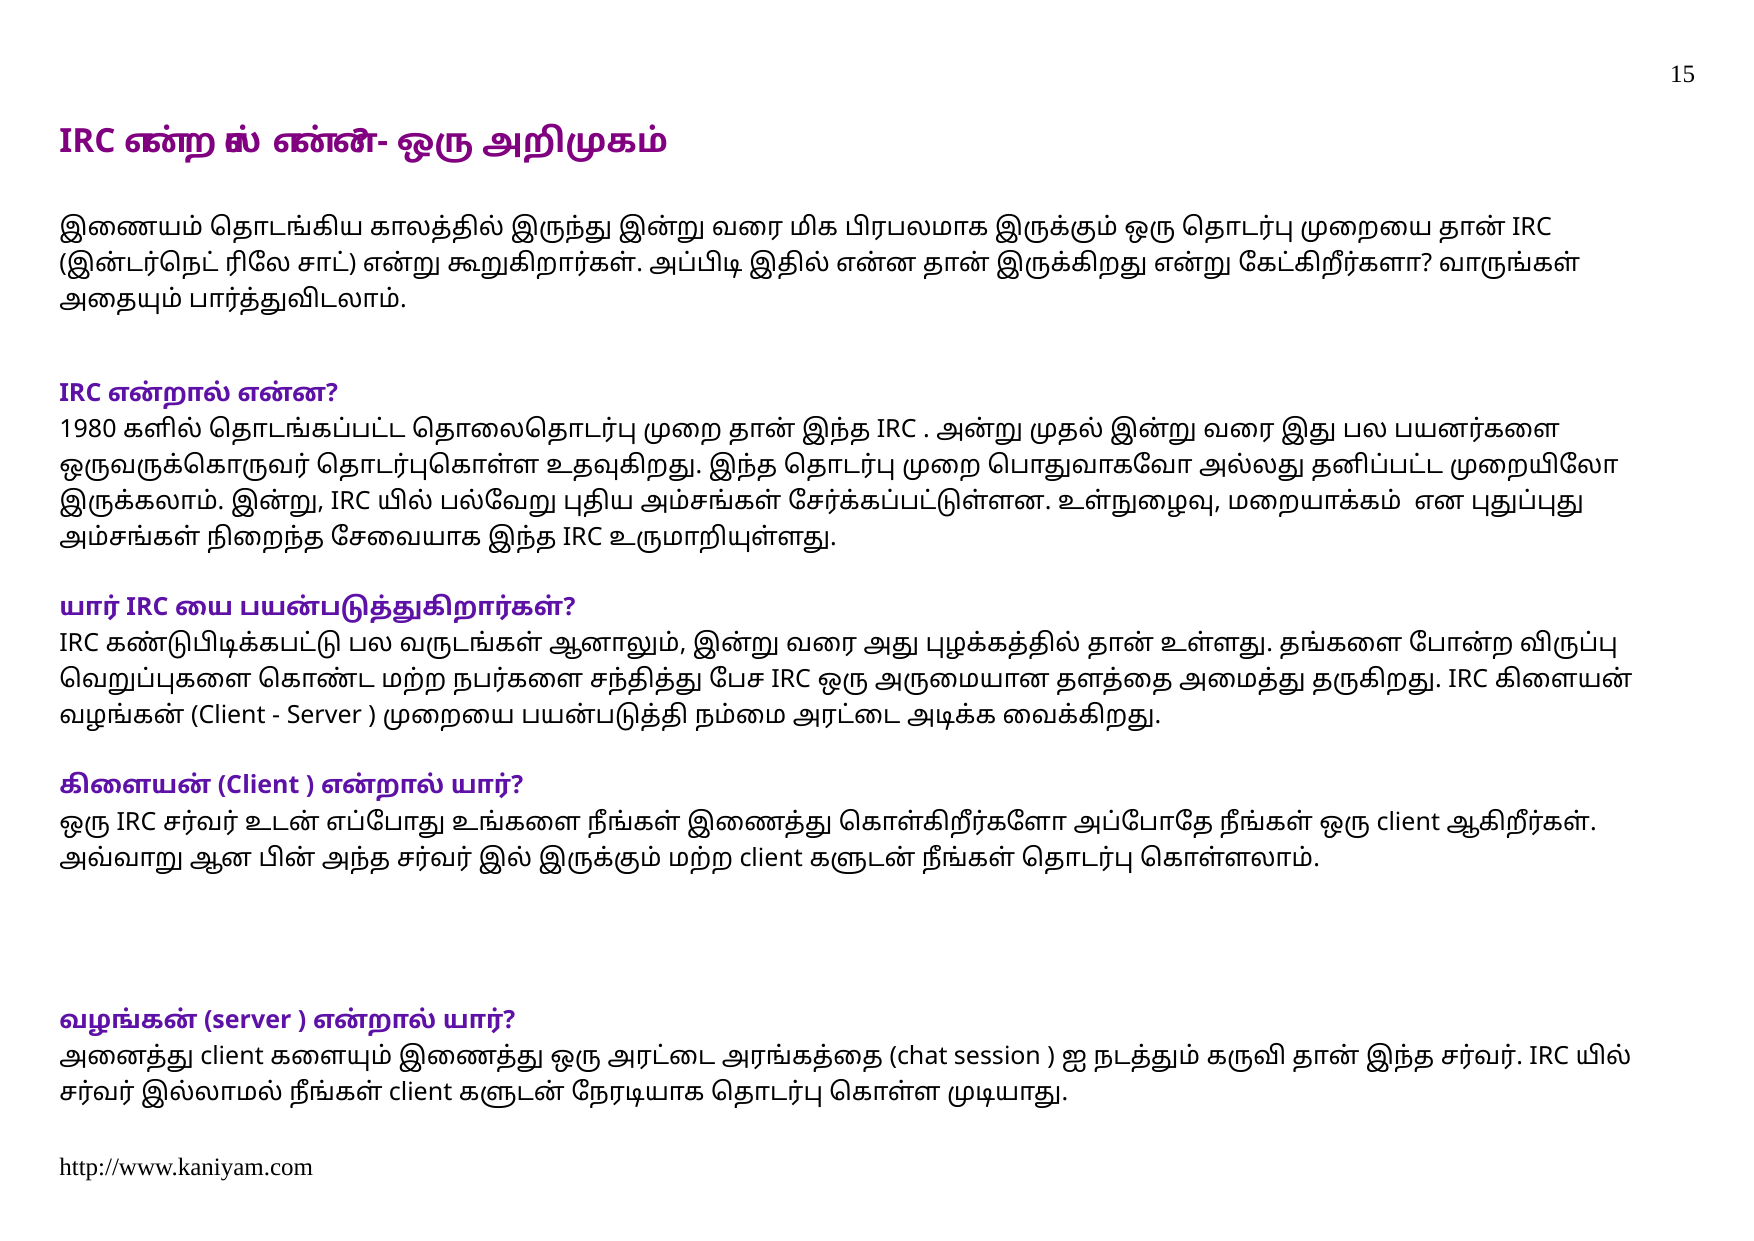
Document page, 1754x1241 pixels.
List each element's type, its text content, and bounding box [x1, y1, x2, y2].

text IRC என்றால் என்ன? 1980 களில் தொடங்கப்பட்ட தொலைதொடர்பு முறை தான் இந்த IRC . அன்று முதல் இன்று வரை இது பல பயனர்களை ஒருவருக்கொருவர் தொடர்புகொள்ள உதவுகிறது. இந்த தொடர்பு முறை பொதுவாகவோ அல்லது தனிப்பட்ட முறையிலோ இருக்கலாம். இன்று, IRC யில் பல்வேறு புதிய அம்சங்கள் சேர்க்கப்பட்டுள்ளன. உள்நுழைவு, மறையாக்கம் என புதுப்புது அம்சங்கள் நிறைந்த சேவையாக இந்த IRC உருமாறியுள்ளது. யார் IRC யை பயன்படுத்துகிறார்கள்? IRC கண்டுபிடிக்கபட்டு பல வருடங்கள் ஆனாலும், இன்று வரை அது புழக்கத்தில் தான் உள்ளது. தங்களை போன்ற விருப்பு வெறுப்புகளை கொண்ட மற்ற நபர்களை சந்தித்து பேச IRC ஒரு அருமையான தளத்தை அமைத்து தருகிறது. IRC கிளையன் வழங்கன் (Client - Server ) முறையை பயன்படுத்தி நம்மை அரட்டை அடிக்க வைக்கிறது. கிளையன் (Client ) என்றால் யார்? ஒரு IRC சர்வர் உடன் எப்போது உங்களை நீங்கள் இணைத்து கொள்கிறீர்களோ அப்போதே நீங்கள் ஒரு client ஆகிறீர்கள். அவ்வாறு ஆன பின் அந்த சர்வர் இல் இருக்கும் மற்ற client களுடன் நீங்கள் தொடர்பு கொள்ளலாம். [59, 374, 1695, 875]
text இணையம் தொடங்கிய காலத்தில் இருந்து இன்று வரை மிக பிரபலமாக இருக்கும் ஒரு தொடர்பு முறையை தான் IRC (இன்டர்நெட் ரிலே சாட்) என்று கூறுகிறார்கள். அப்பிடி இதில் என்ன தான் இருக்கிறது என்று கேட்கிறீர்களா? வாருங்கள் அதையும் பார்த்துவிடலாம். [59, 208, 1695, 316]
text வழங்கன் (server ) என்றால் யார்? அனைத்து client களையும் இணைத்து ஒரு அரட்டை அரங்கத்தை (chat session ) ஐ நடத்தும் கருவி தான் இந்த சர்வர். IRC யில் சர்வர் இல்லாமல் நீங்கள் client களுடன் நேரடியாக தொடர்பு கொள்ள முடியாது. [59, 933, 1695, 1110]
subtitle IRC என்றால் என்ன? - ஒரு அறிமுகம் [59, 117, 1695, 166]
